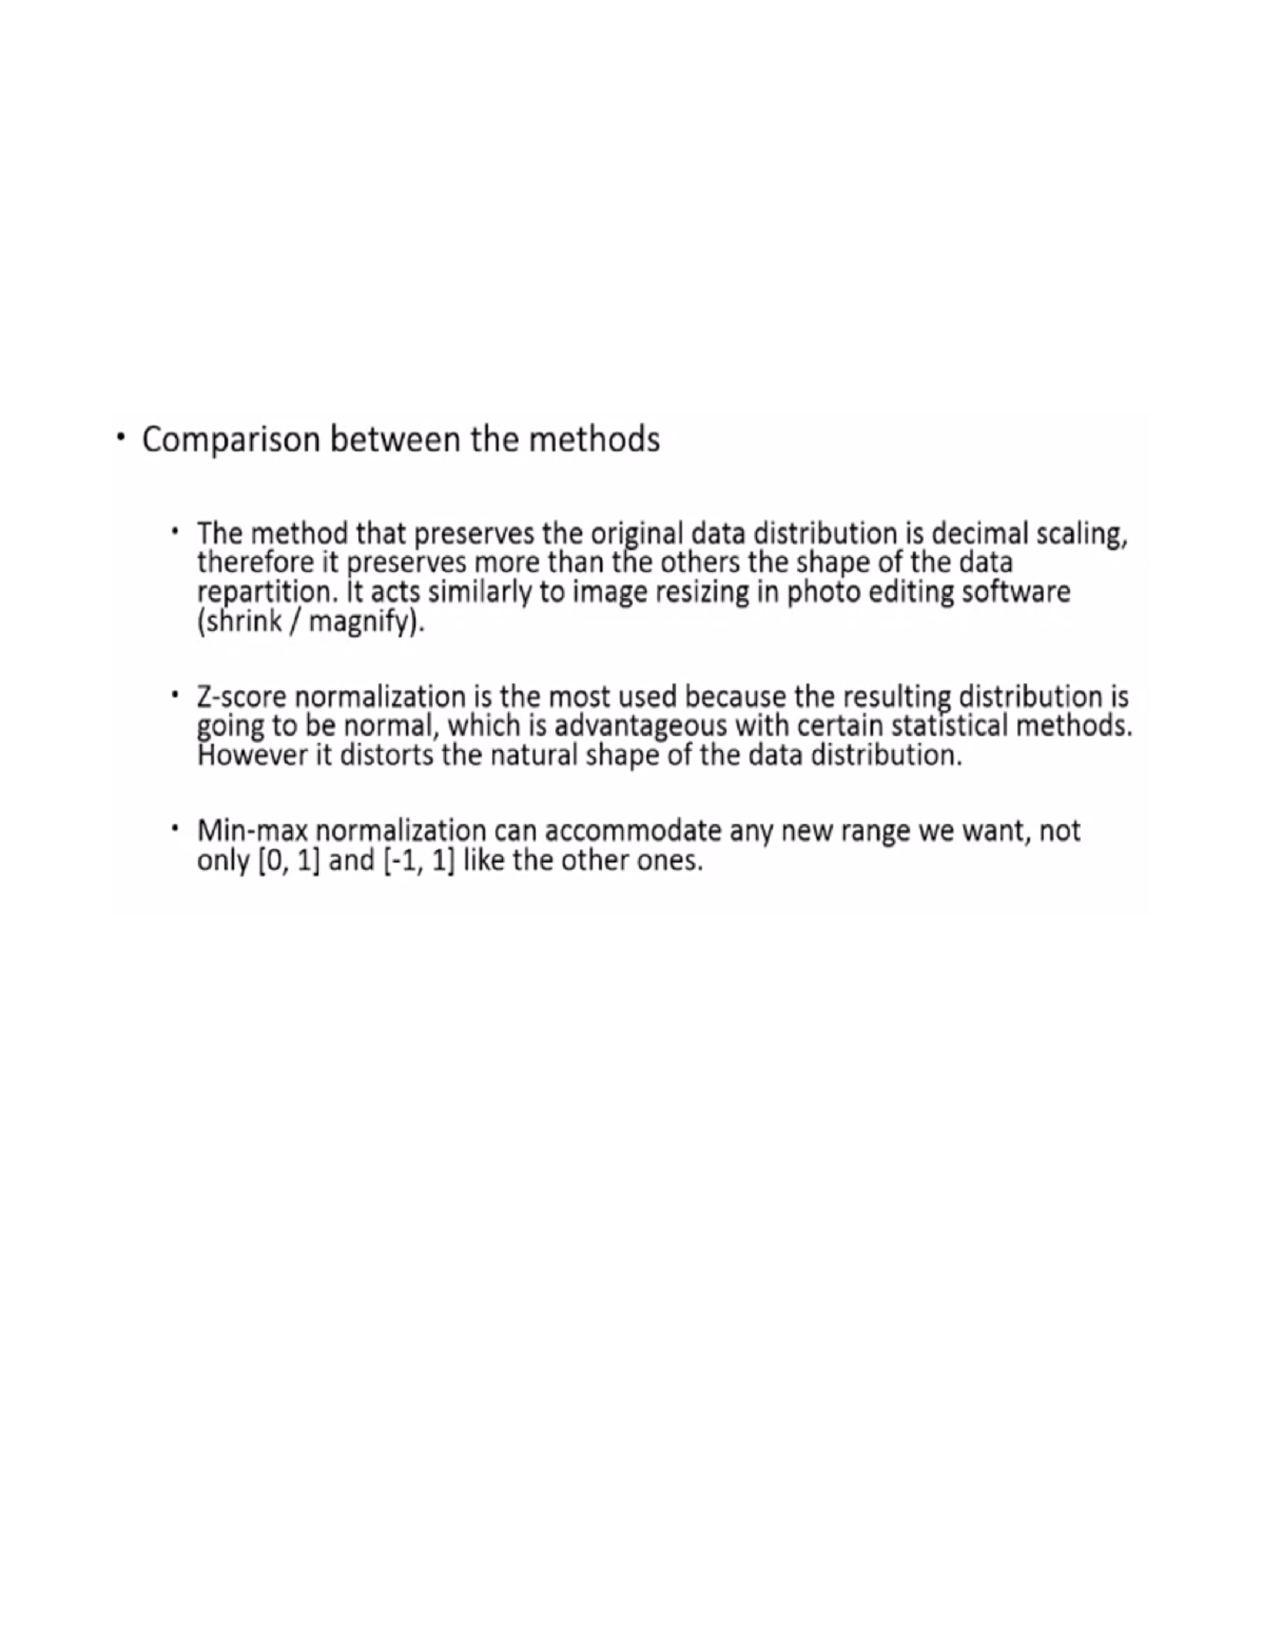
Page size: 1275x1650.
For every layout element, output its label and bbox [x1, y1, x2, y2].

picture [111, 412, 1151, 916]
